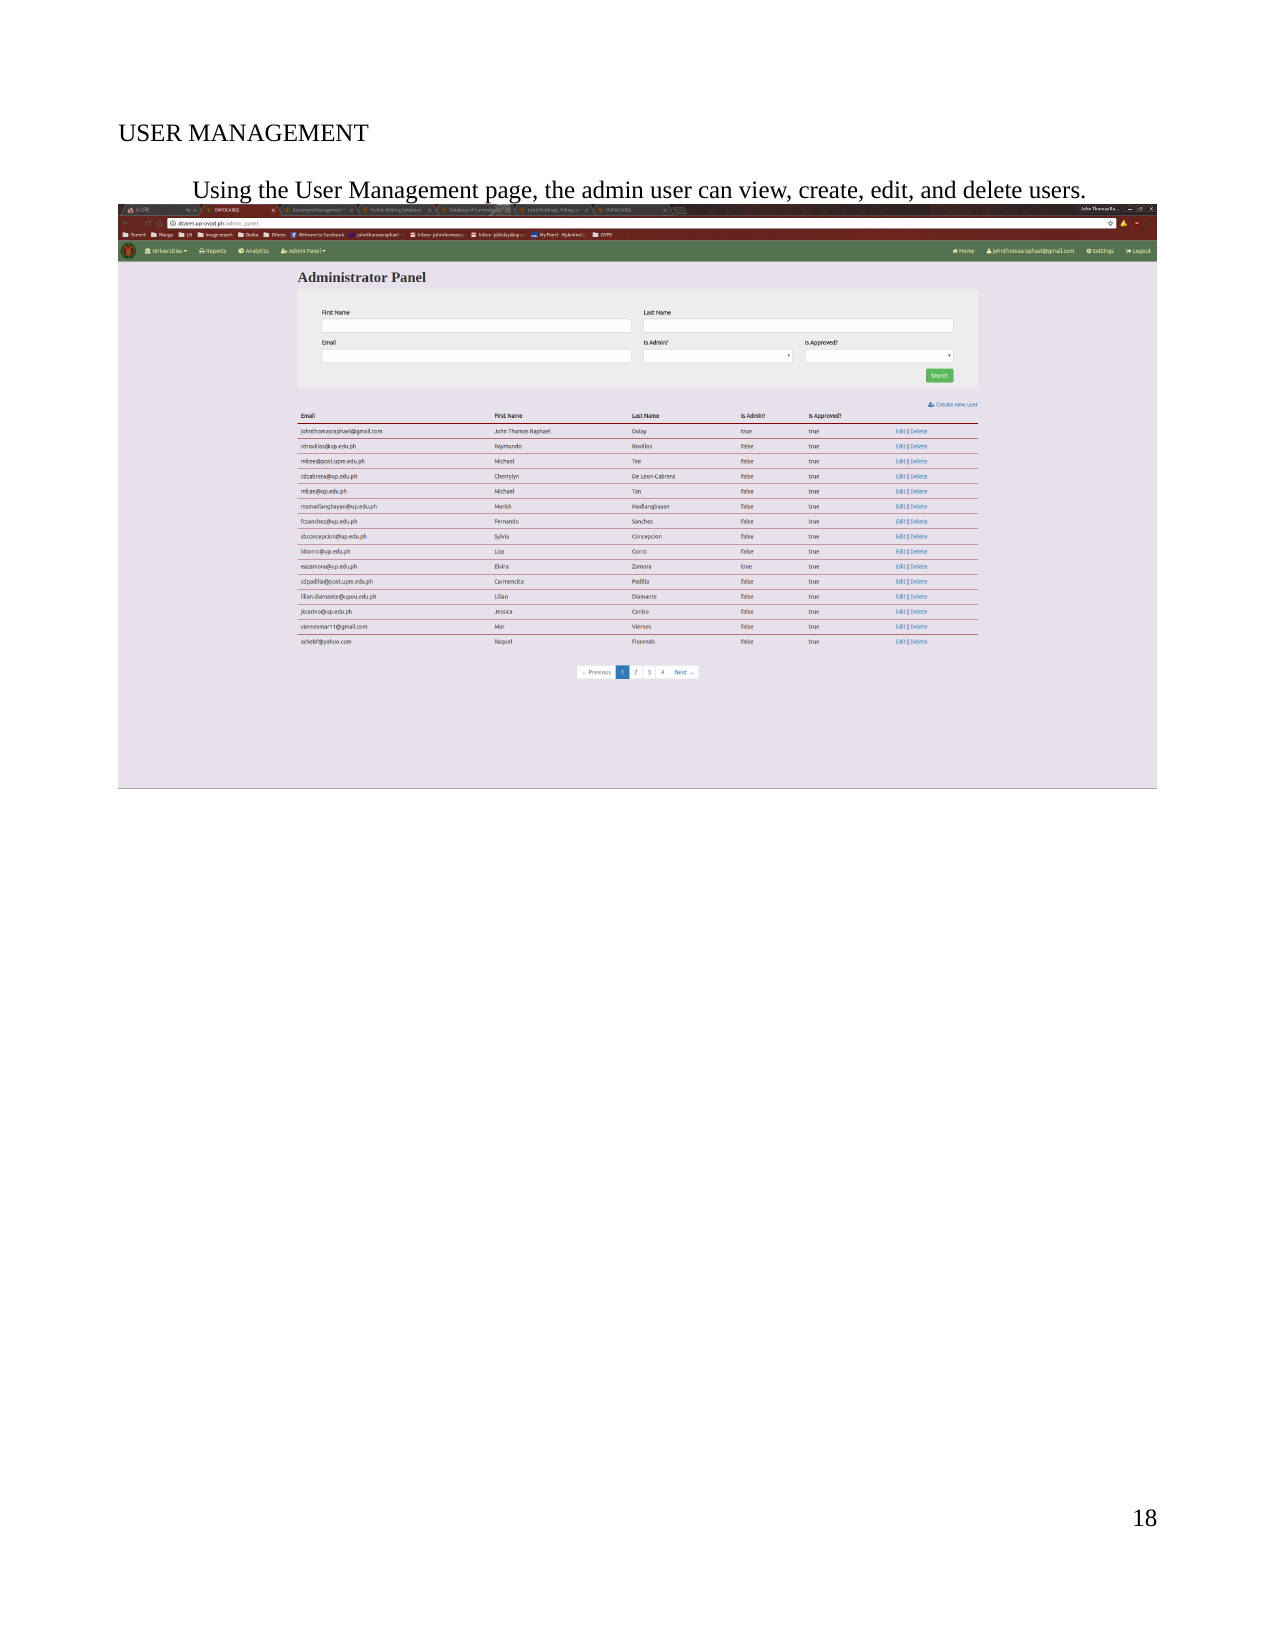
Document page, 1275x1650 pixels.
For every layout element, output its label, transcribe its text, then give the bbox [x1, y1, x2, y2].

text USER MANAGEMENT [118, 118, 1157, 147]
text Using the User Management page, the admin user can view, create, edit, and delete users. [118, 176, 1157, 204]
picture [118, 204, 1157, 789]
